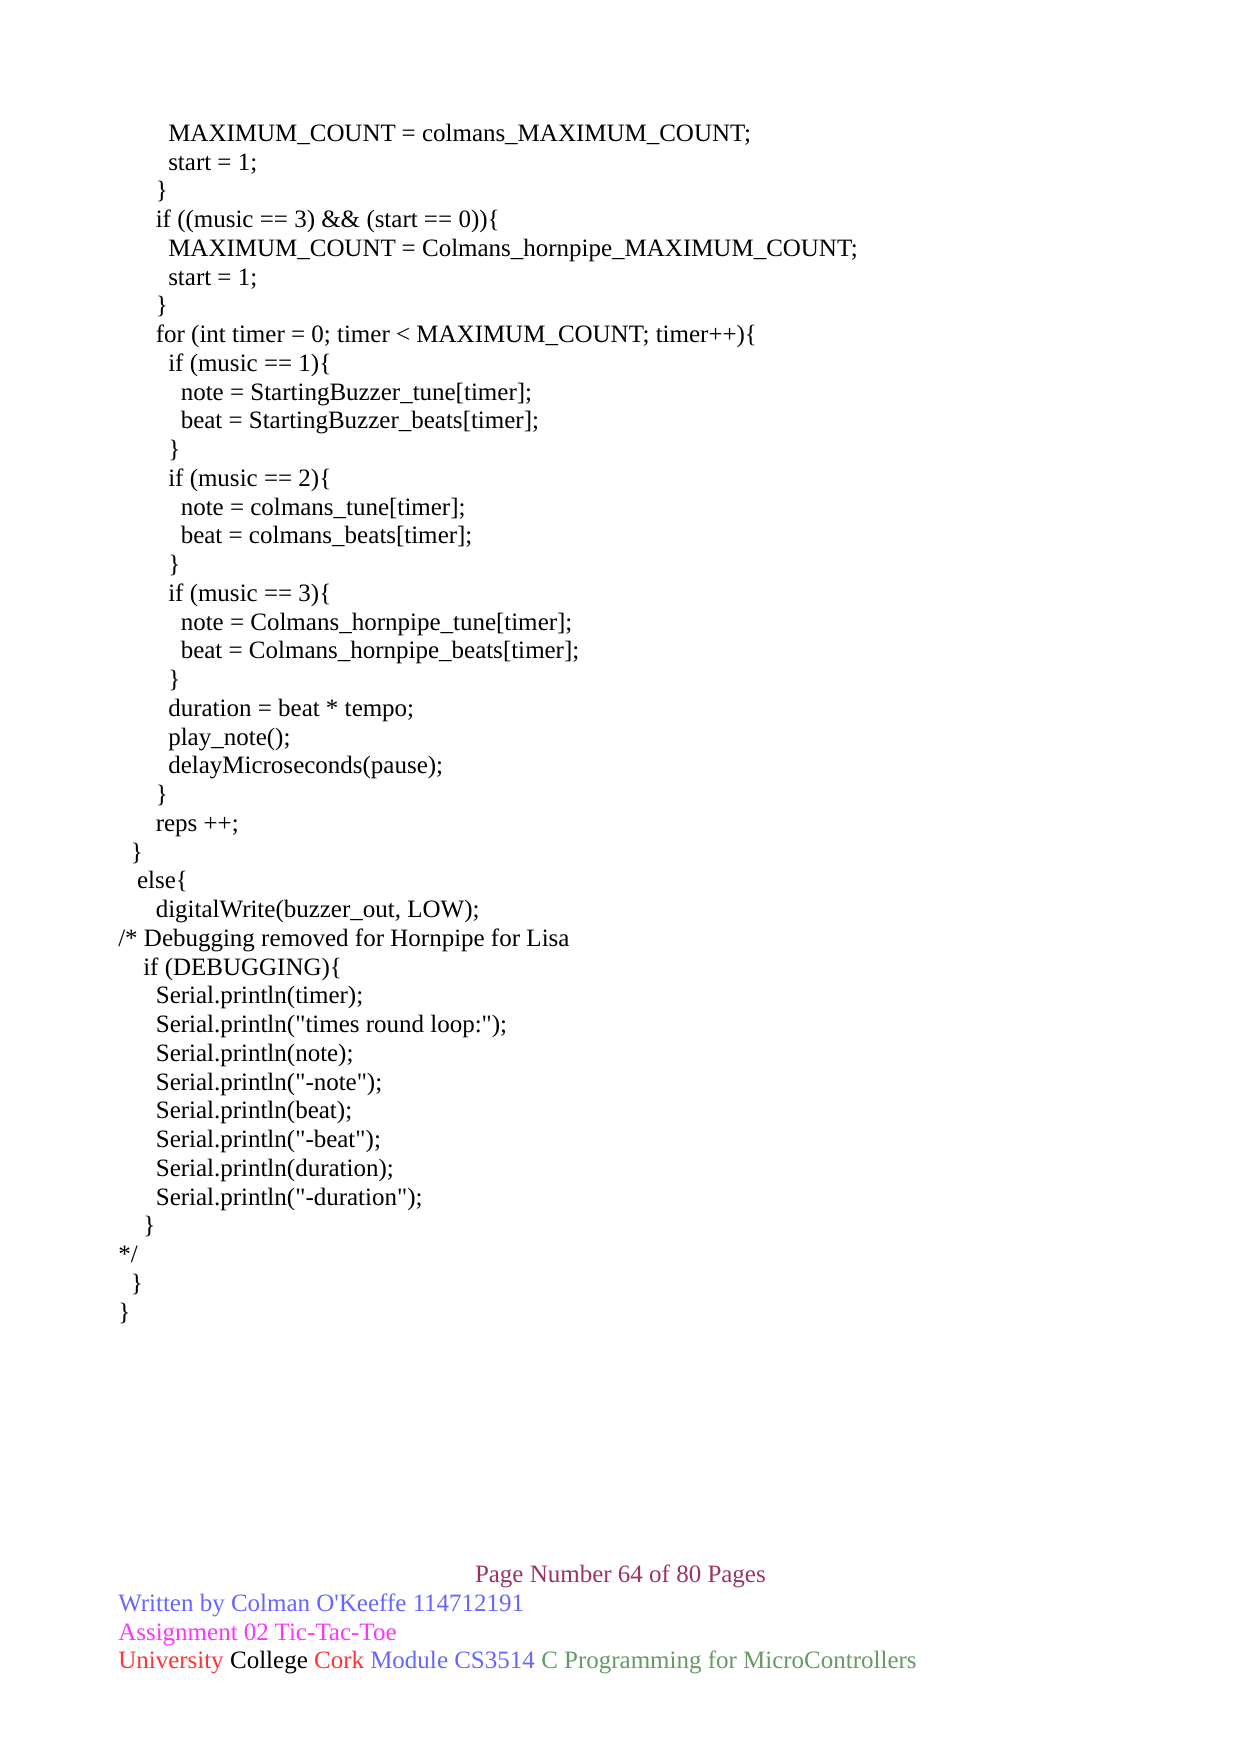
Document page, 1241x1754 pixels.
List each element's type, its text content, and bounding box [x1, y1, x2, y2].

text note = Colmans_hornpipe_tune[timer]; [118, 607, 1122, 636]
text play_note(); [118, 722, 1122, 751]
text } [118, 434, 1122, 463]
text Serial.println(duration); [118, 1153, 1122, 1182]
text Serial.println(beat); [118, 1096, 1122, 1124]
text reps ++; [118, 808, 1122, 837]
text if ((music == 3) && (start == 0)){ [118, 204, 1122, 233]
text beat = Colmans_hornpipe_beats[timer]; [118, 636, 1122, 664]
text /* Debugging removed for Hornpipe for Lisa [118, 923, 1122, 952]
text Serial.println("-beat"); [118, 1124, 1122, 1153]
text start = 1; [118, 262, 1122, 291]
text note = StartingBuzzer_tune[timer]; [118, 377, 1122, 406]
text if (music == 3){ [118, 578, 1122, 607]
text */ [118, 1239, 1122, 1268]
text MAXIMUM_COUNT = colmans_MAXIMUM_COUNT; [118, 118, 1122, 147]
text if (DEBUGGING){ [118, 952, 1122, 981]
text MAXIMUM_COUNT = Colmans_hornpipe_MAXIMUM_COUNT; [118, 233, 1122, 262]
text } [118, 779, 1122, 808]
text } [118, 837, 1122, 866]
text } [118, 176, 1122, 204]
text note = colmans_tune[timer]; [118, 492, 1122, 521]
text } [118, 1211, 1122, 1239]
text } [118, 1268, 1122, 1297]
text } [118, 1297, 1122, 1326]
text } [118, 664, 1122, 693]
text digitalWrite(buzzer_out, LOW); [118, 894, 1122, 923]
text else{ [118, 866, 1122, 894]
text beat = StartingBuzzer_beats[timer]; [118, 406, 1122, 434]
text for (int timer = 0; timer < MAXIMUM_COUNT; timer++){ [118, 319, 1122, 348]
text delayMicroseconds(pause); [118, 751, 1122, 779]
text if (music == 1){ [118, 348, 1122, 377]
text Serial.println("-duration"); [118, 1182, 1122, 1211]
text } [118, 549, 1122, 578]
text Serial.println(timer); [118, 981, 1122, 1009]
text start = 1; [118, 147, 1122, 176]
text Serial.println(note); [118, 1038, 1122, 1067]
text if (music == 2){ [118, 463, 1122, 492]
text beat = colmans_beats[timer]; [118, 521, 1122, 549]
text } [118, 291, 1122, 319]
text duration = beat * tempo; [118, 693, 1122, 722]
text Serial.println("times round loop:"); [118, 1009, 1122, 1038]
text Serial.println("-note"); [118, 1067, 1122, 1096]
